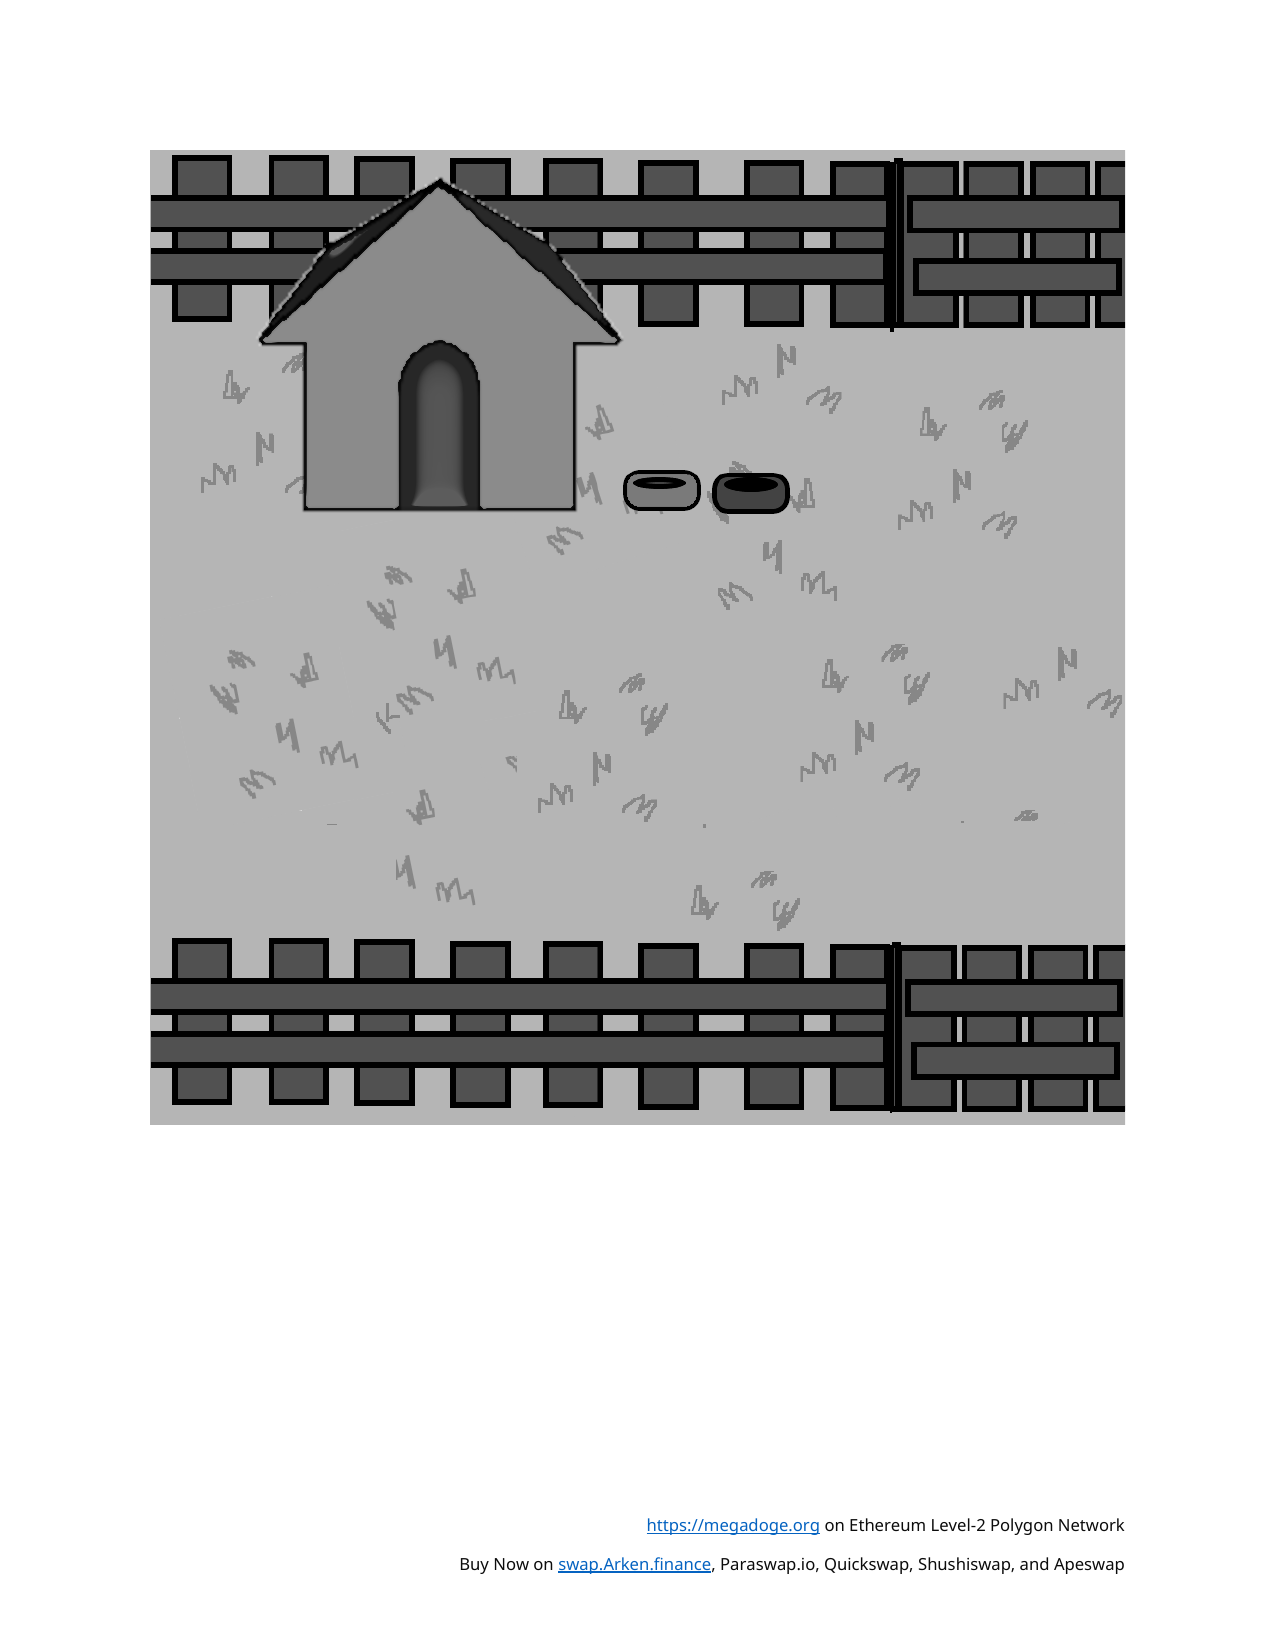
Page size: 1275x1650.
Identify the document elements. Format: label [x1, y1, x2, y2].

picture [150, 150, 1125, 1125]
